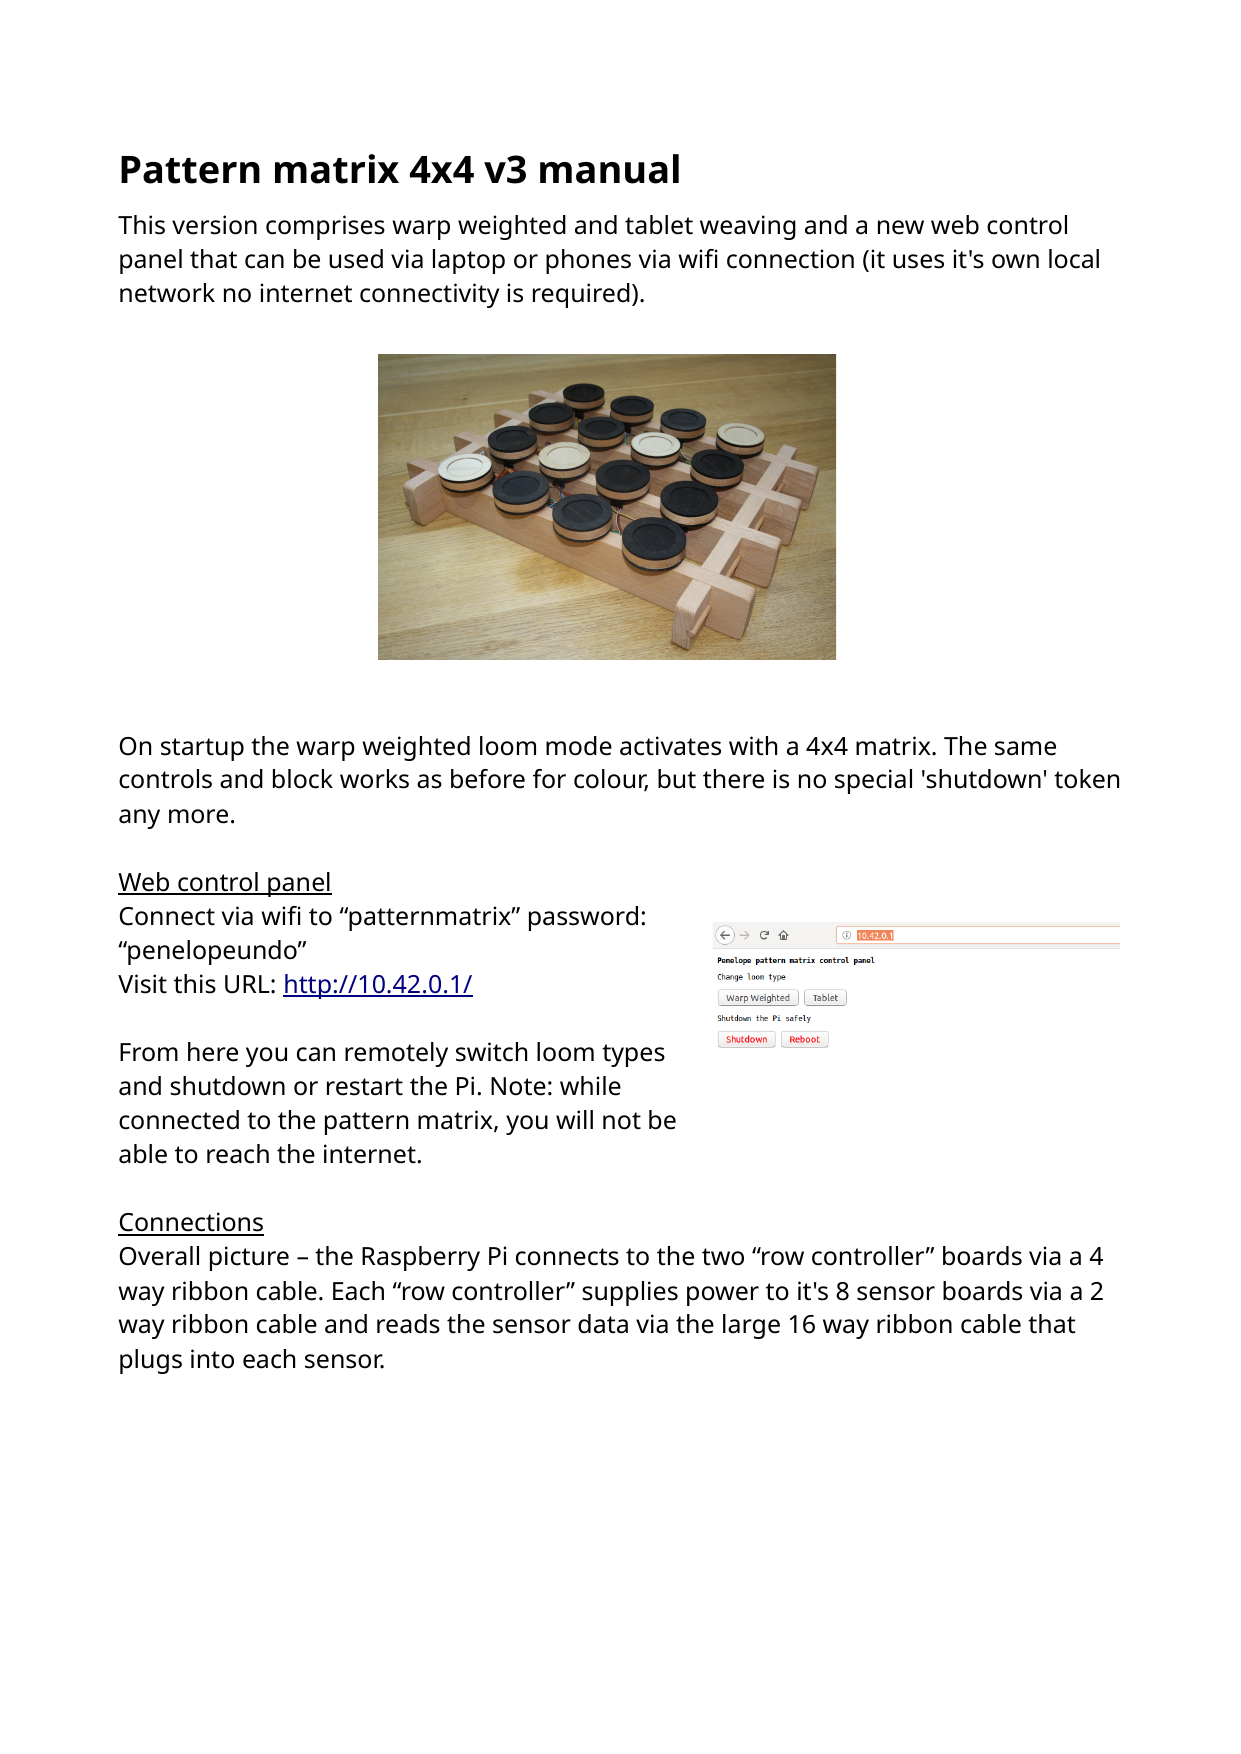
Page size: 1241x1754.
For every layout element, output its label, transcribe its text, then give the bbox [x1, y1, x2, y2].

text Visit this URL: http://10.42.0.1/ [118, 967, 712, 1001]
text Overall picture – the Raspberry Pi connects to the two “row controller” boards via a 4 way ribbon cable. Each “row controller” supplies power to it's 8 sensor boards via a 2 way ribbon cable and reads the sensor data via the large 16 way ribbon cable that plugs into each sensor. [118, 1239, 1122, 1375]
text From here you can remotely switch loom types and shutdown or restart the Pi. Note: while connected to the pattern matrix, you will not be able to reach the internet. [118, 1035, 1122, 1171]
subtitle Pattern matrix 4x4 v3 manual [118, 143, 1122, 195]
text This version comprises warp weighted and tablet weaving and a new web control panel that can be used via laptop or phones via wifi connection (it uses it's own local network no internet connectivity is required). [118, 207, 1122, 309]
text Web control panel [118, 864, 1122, 898]
text Connect via wifi to “patternmatrix” password: “penelopeundo” [118, 898, 1122, 967]
text On startup the warp weighted loom mode activates with a 4x4 matrix. The same controls and block works as before for colour, but there is no special 'shutdown' token any more. [118, 728, 1122, 830]
picture [712, 922, 1121, 1130]
text Connections [118, 1205, 1122, 1239]
picture [378, 354, 837, 660]
